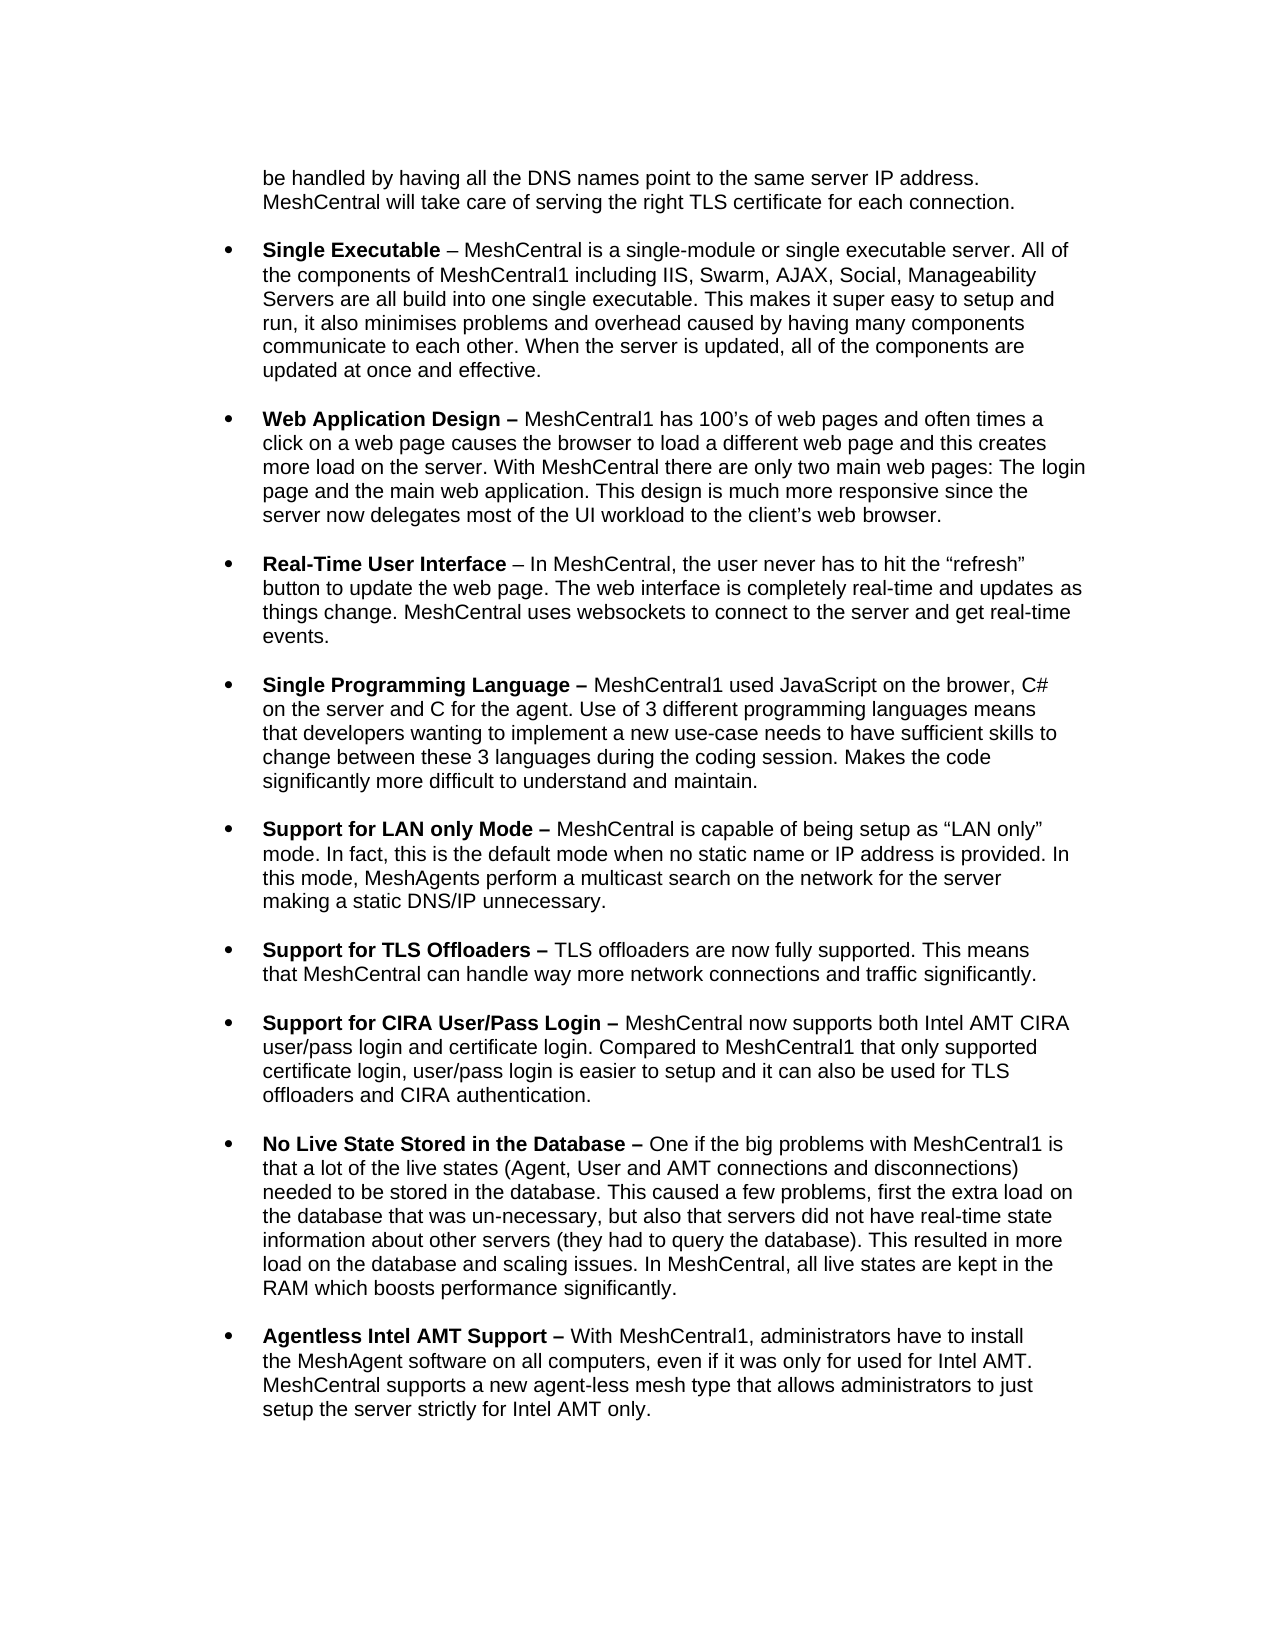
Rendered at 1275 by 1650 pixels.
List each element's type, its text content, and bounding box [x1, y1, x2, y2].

list No Live State Stored in the Database – One if the big problems with MeshCentral1 is that a lot of the live states (Agent, User and AMT connections and disconnections) needed to be stored in the database. This caused a few problems, first the extra load on the database that was un-necessary, but also that servers did not have real-time state information about other servers (they had to query the database). This resulted in more load on the database and scaling issues. In MeshCentral, all live states are kept in the RAM which boosts performance significantly. [225, 1132, 1073, 1299]
text be handled by having all the DNS names point to the same server IP address. MeshCentral will take care of serving the right TLS certificate for each connection. [262, 166, 1018, 213]
list Real-Time User Interface – In MeshCentral, the user never has to hit the “refresh” button to update the web page. The web interface is completely real-time and updates as things change. MeshCentral uses websockets to connect to the server and get real-time events. [225, 552, 1082, 648]
list Agentless Intel AMT Support – With MeshCentral1, administrators have to install the MeshAgent software on all computers, even if it was only for used for Intel AMT. MeshCentral supports a new agent-less mesh type that allows administrators to just setup the server strictly for Intel AMT only. [225, 1324, 1058, 1420]
list Single Programming Language – MeshCentral1 used JavaScript on the brower, C# on the server and C for the agent. Use of 3 different programming languages means that developers wanting to implement a new use-case needs to have sufficient skills to change between these 3 languages during the coding session. Makes the code significantly more difficult to understand and maintain. [225, 672, 1077, 792]
list Support for LAN only Mode – MeshCentral is capable of being setup as “LAN only” mode. In fact, this is the default mode when no static name or IP address is provided. In this mode, MeshAgents perform a multicast search on the network for the server making a static DNS/IP unnecessary. [225, 817, 1075, 913]
list Support for CIRA User/Pass Login – MeshCentral now supports both Intel AMT CIRA user/pass login and certificate login. Compared to MeshCentral1 that only supported certificate login, user/pass login is easier to setup and it can also be used for TLS offloaders and CIRA authentication. [225, 1011, 1069, 1107]
list Single Executable – MeshCentral is a single-module or single executable server. All of the components of MeshCentral1 including IIS, Swarm, AJAX, Social, Manageability Servers are all build into one single executable. This makes it super easy to setup and run, it also minimises problems and overhead caused by having many components communicate to each other. When the server is updated, all of the components are updated at once and effective. [225, 238, 1068, 382]
list Support for TLS Offloaders – TLS offloaders are now fully supported. This means that MeshCentral can handle way more network connections and traffic significantly. [225, 938, 1070, 986]
list Web Application Design – MeshCentral1 has 100’s of web pages and often times a click on a web page causes the browser to load a different web page and this creates more load on the server. With MeshCentral there are only two main web pages: The login page and the main web application. This design is much more responsive since the server now delegates most of the UI workload to the client’s web browser. [225, 407, 1086, 527]
